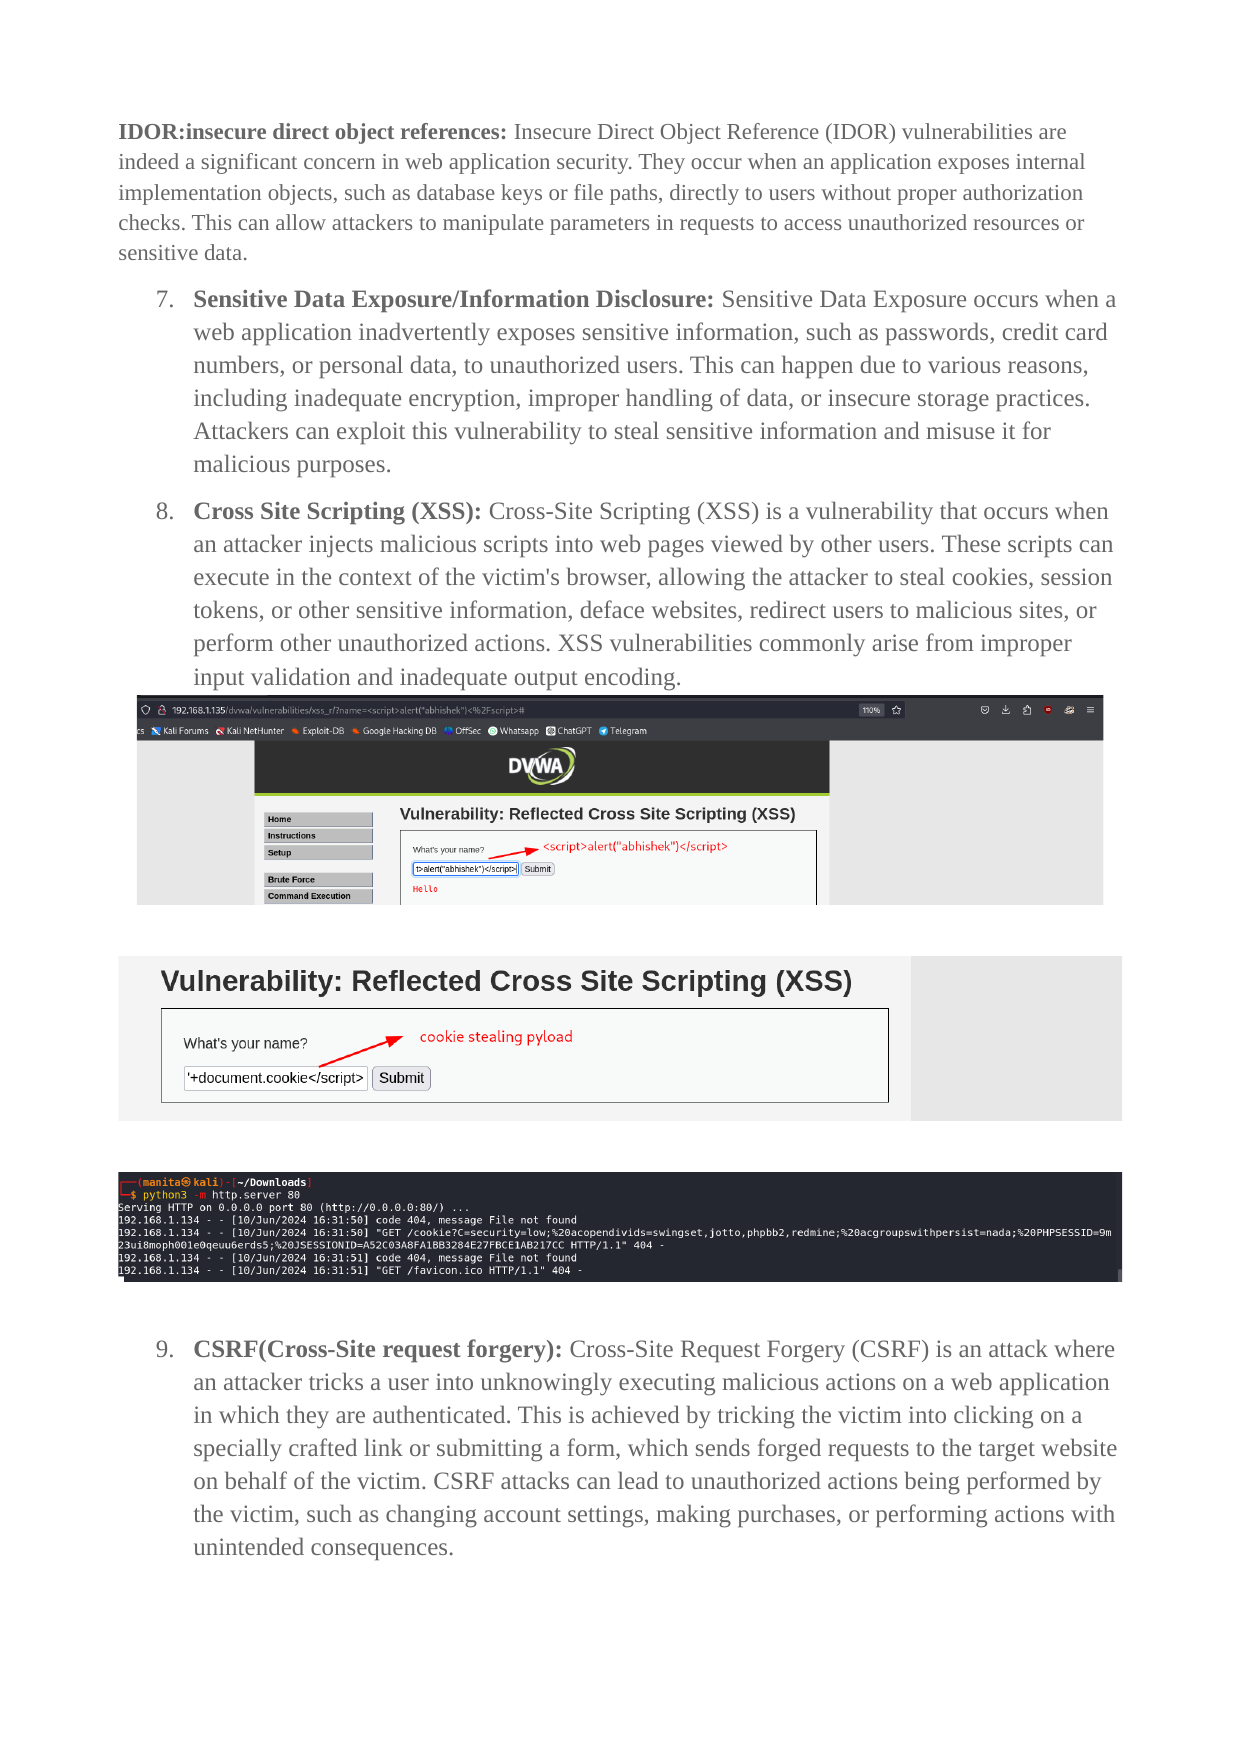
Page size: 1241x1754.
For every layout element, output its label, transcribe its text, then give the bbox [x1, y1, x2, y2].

list CSRF(Cross-Site request forgery): Cross-Site Request Forgery (CSRF) is an attack where an attacker tricks a user into unknowingly executing malicious actions on a web application in which they are authenticated. This is achieved by tricking the victim into clicking on a specially crafted link or submitting a form, which sends forged requests to the target website on behalf of the victim. CSRF attacks can lead to unauthorized actions being performed by the victim, such as changing account settings, making purchases, or performing actions with unintended consequences. [156, 1334, 1122, 1561]
picture [136, 695, 1104, 905]
list Sensitive Data Exposure/Information Disclosure: Sensitive Data Exposure occurs when a web application inadvertently exposes sensitive information, such as passwords, credit card numbers, or personal data, to unauthorized users. This can happen due to various reasons, including inadequate encryption, improper handling of data, or insecure storage practices. Attackers can exploit this vulnerability to steal sensitive information and misuse it for malicious purposes. [156, 284, 1122, 478]
text IDOR:insecure direct object references: Insecure Direct Object Reference (IDOR) vulnerabilities are indeed a significant concern in web application security. They occur when an application exposes internal implementation objects, such as database keys or file paths, directly to users without proper authorization checks. This can allow attackers to manipulate parameters in requests to access unauthorized resources or sensitive data. [118, 118, 1122, 265]
picture [118, 1172, 1123, 1282]
list Cross Site Scripting (XSS): Cross-Site Scripting (XSS) is a vulnerability that occurs when an attacker injects malicious scripts into web pages viewed by other users. These scripts can execute in the context of the victim's browser, allowing the attacker to steal cookies, session tokens, or other sensitive information, deface websites, redirect users to malicious sites, or perform other unauthorized actions. XSS vulnerabilities commonly arise from improper input validation and inadequate output encoding. [156, 496, 1122, 690]
picture [118, 956, 1123, 1121]
